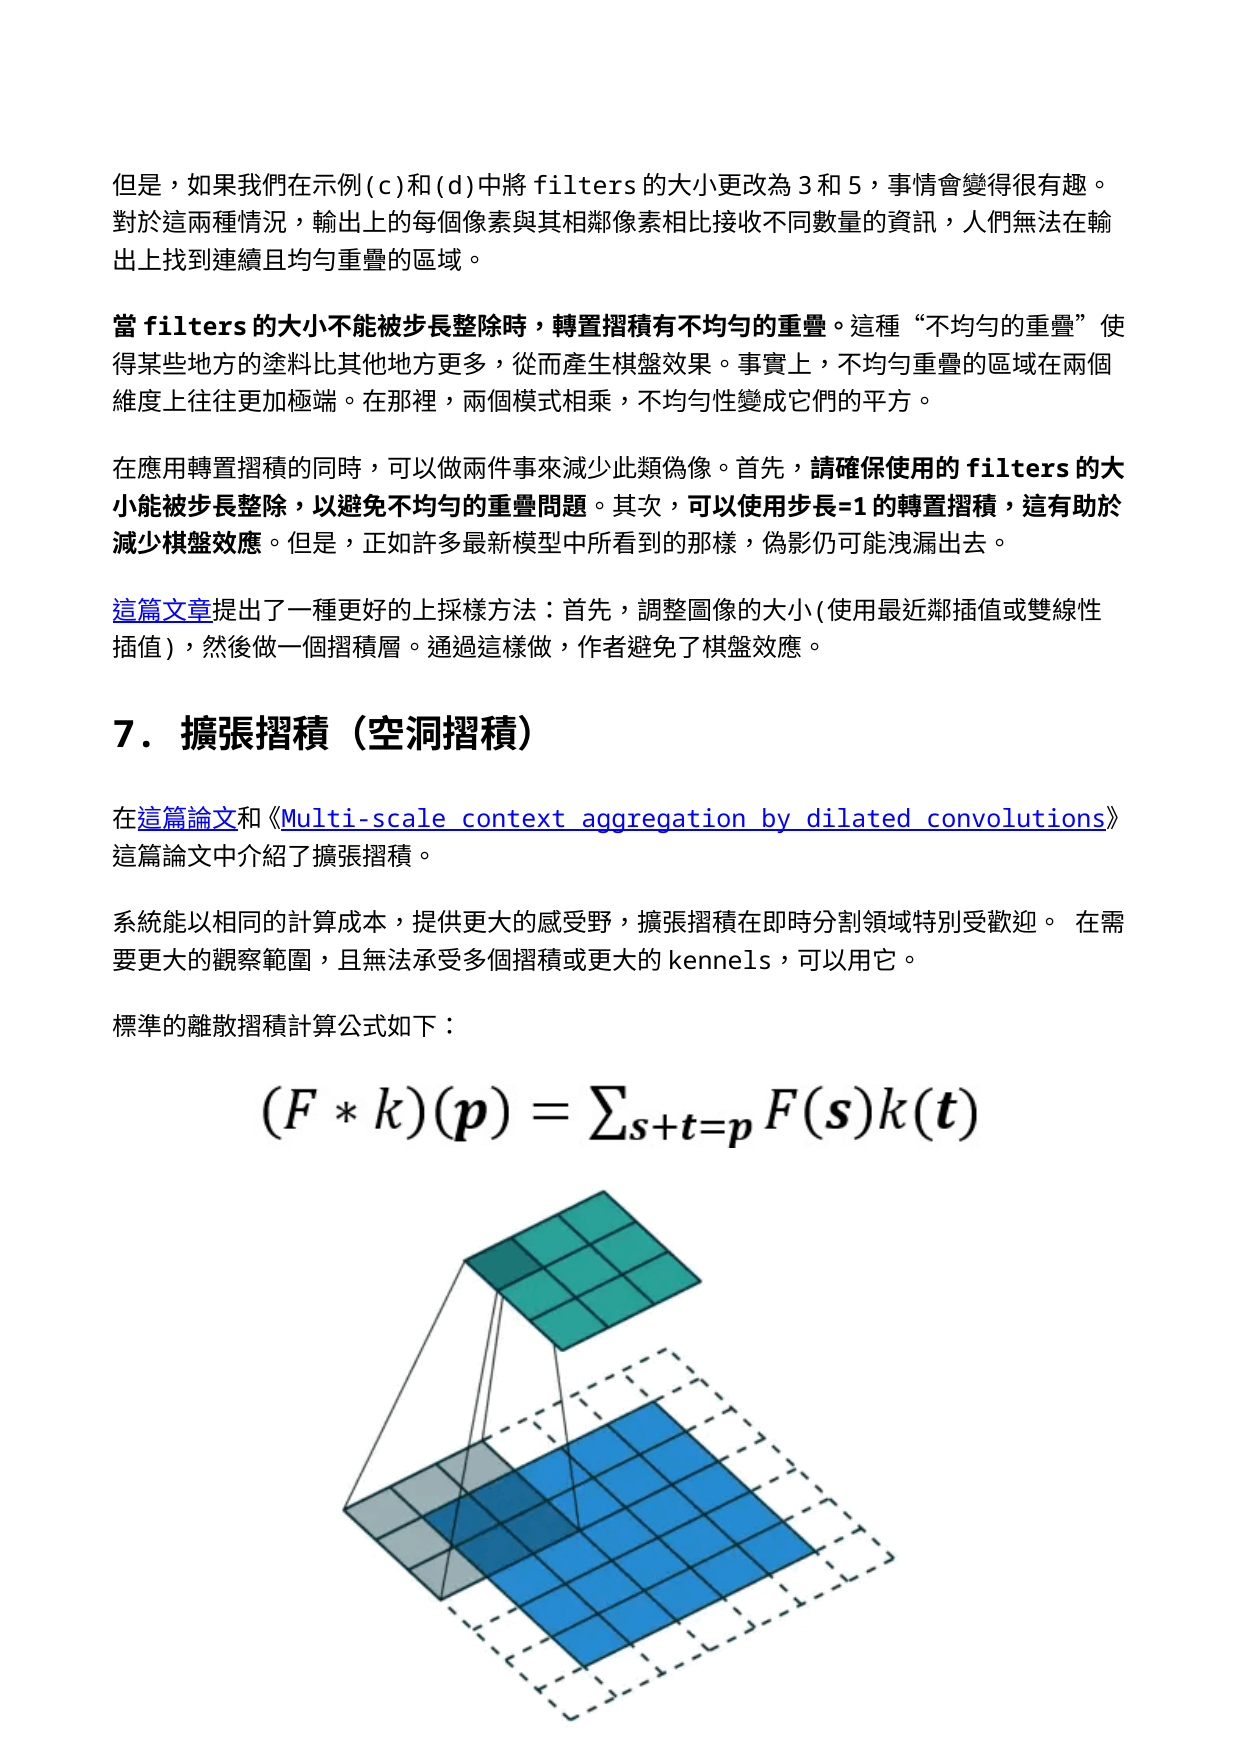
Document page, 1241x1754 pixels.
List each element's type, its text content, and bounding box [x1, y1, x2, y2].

subtitle 7. 擴張摺積（空洞摺積） [112, 694, 1125, 769]
text 系統能以相同的計算成本，提供更大的感受野，擴張摺積在即時分割領域特別受歡迎。 在需要更大的觀察範圍，且無法承受多個摺積或更大的kennels，可以用它。 [112, 902, 1125, 977]
picture [310, 1158, 928, 1754]
picture [254, 1072, 983, 1148]
text 這篇文章提出了一種更好的上採樣方法：首先，調整圖像的大小(使用最近鄰插值或雙線性插值)，然後做一個摺積層。通過這樣做，作者避免了棋盤效應。 [112, 589, 1125, 664]
text 標準的離散摺積計算公式如下： [112, 1006, 1125, 1044]
text 在應用轉置摺積的同時，可以做兩件事來減少此類偽像。首先，請確保使用的filters的大小能被步長整除，以避免不均勻的重疊問題。其次，可以使用步長=1的轉置摺積，這有助於減少棋盤效應。但是，正如許多最新模型中所看到的那樣，偽影仍可能洩漏出去。 [112, 448, 1125, 560]
text 當filters的大小不能被步長整除時，轉置摺積有不均勻的重疊。這種“不均勻的重疊”使得某些地方的塗料比其他地方更多，從而產生棋盤效果。事實上，不均勻重疊的區域在兩個維度上往往更加極端。在那裡，兩個模式相乘，不均勻性變成它們的平方。 [112, 306, 1125, 419]
text 在這篇論文和《Multi-scale context aggregation by dilated convolutions》這篇論文中介紹了擴張摺積。 [112, 798, 1125, 873]
text 但是，如果我們在示例(c)和(d)中將filters的大小更改為3和5，事情會變得很有趣。對於這兩種情況，輸出上的每個像素與其相鄰像素相比接收不同數量的資訊，人們無法在輸出上找到連續且均勻重疊的區域。 [112, 164, 1125, 277]
